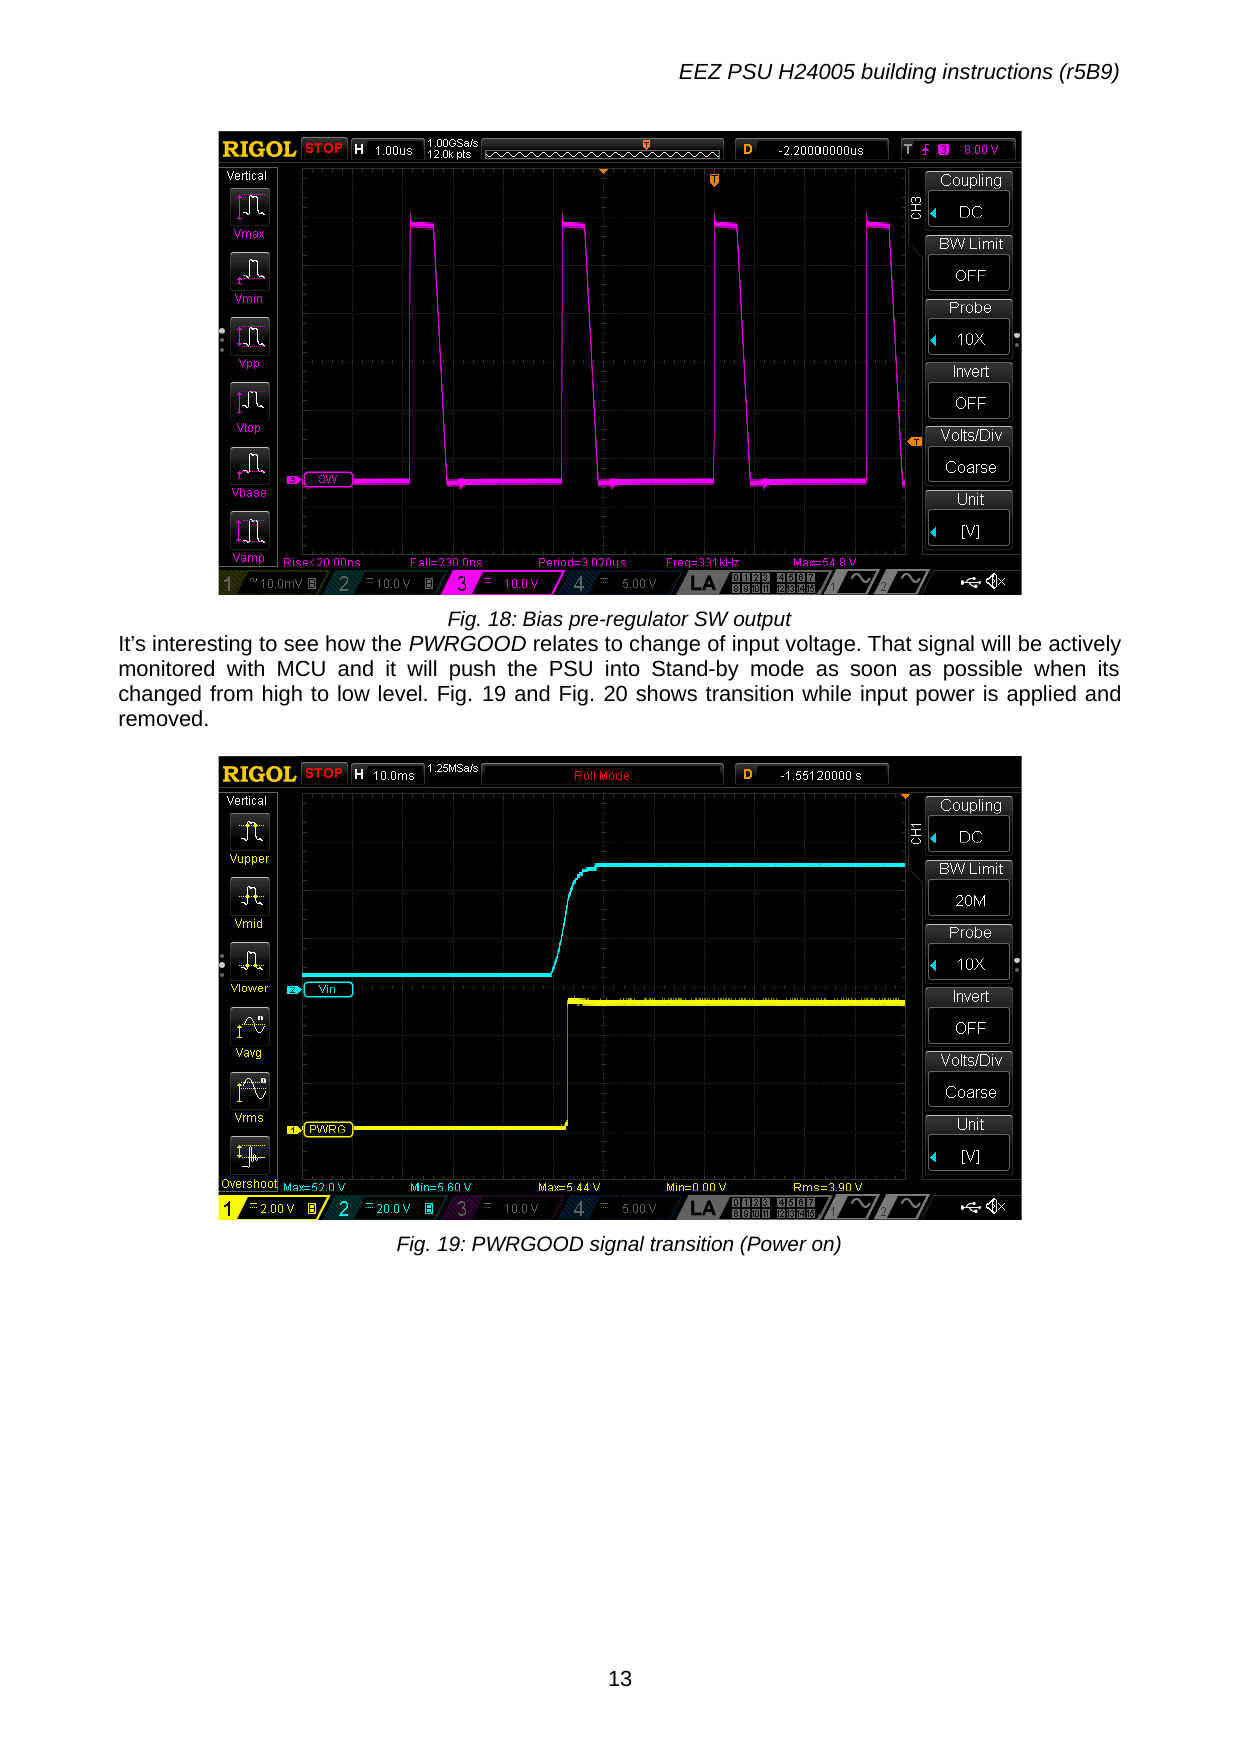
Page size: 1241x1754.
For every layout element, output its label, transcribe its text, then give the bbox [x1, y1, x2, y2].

picture [218, 756, 1022, 1220]
text Fig. 18: Bias pre-regulator SW output [218, 595, 1022, 630]
text It’s interesting to see how the PWRGOOD relates to change of input voltage. That signal will be actively monitored with MCU and it will push the PSU into Stand-by mode as soon as possible when its changed from high to low level. Fig. 19 and Fig. 20 shows transition while input power is applied and removed. [118, 131, 1122, 731]
text Fig. 19: PWRGOOD signal transition (Power on) [218, 1220, 1022, 1255]
picture [218, 131, 1022, 595]
